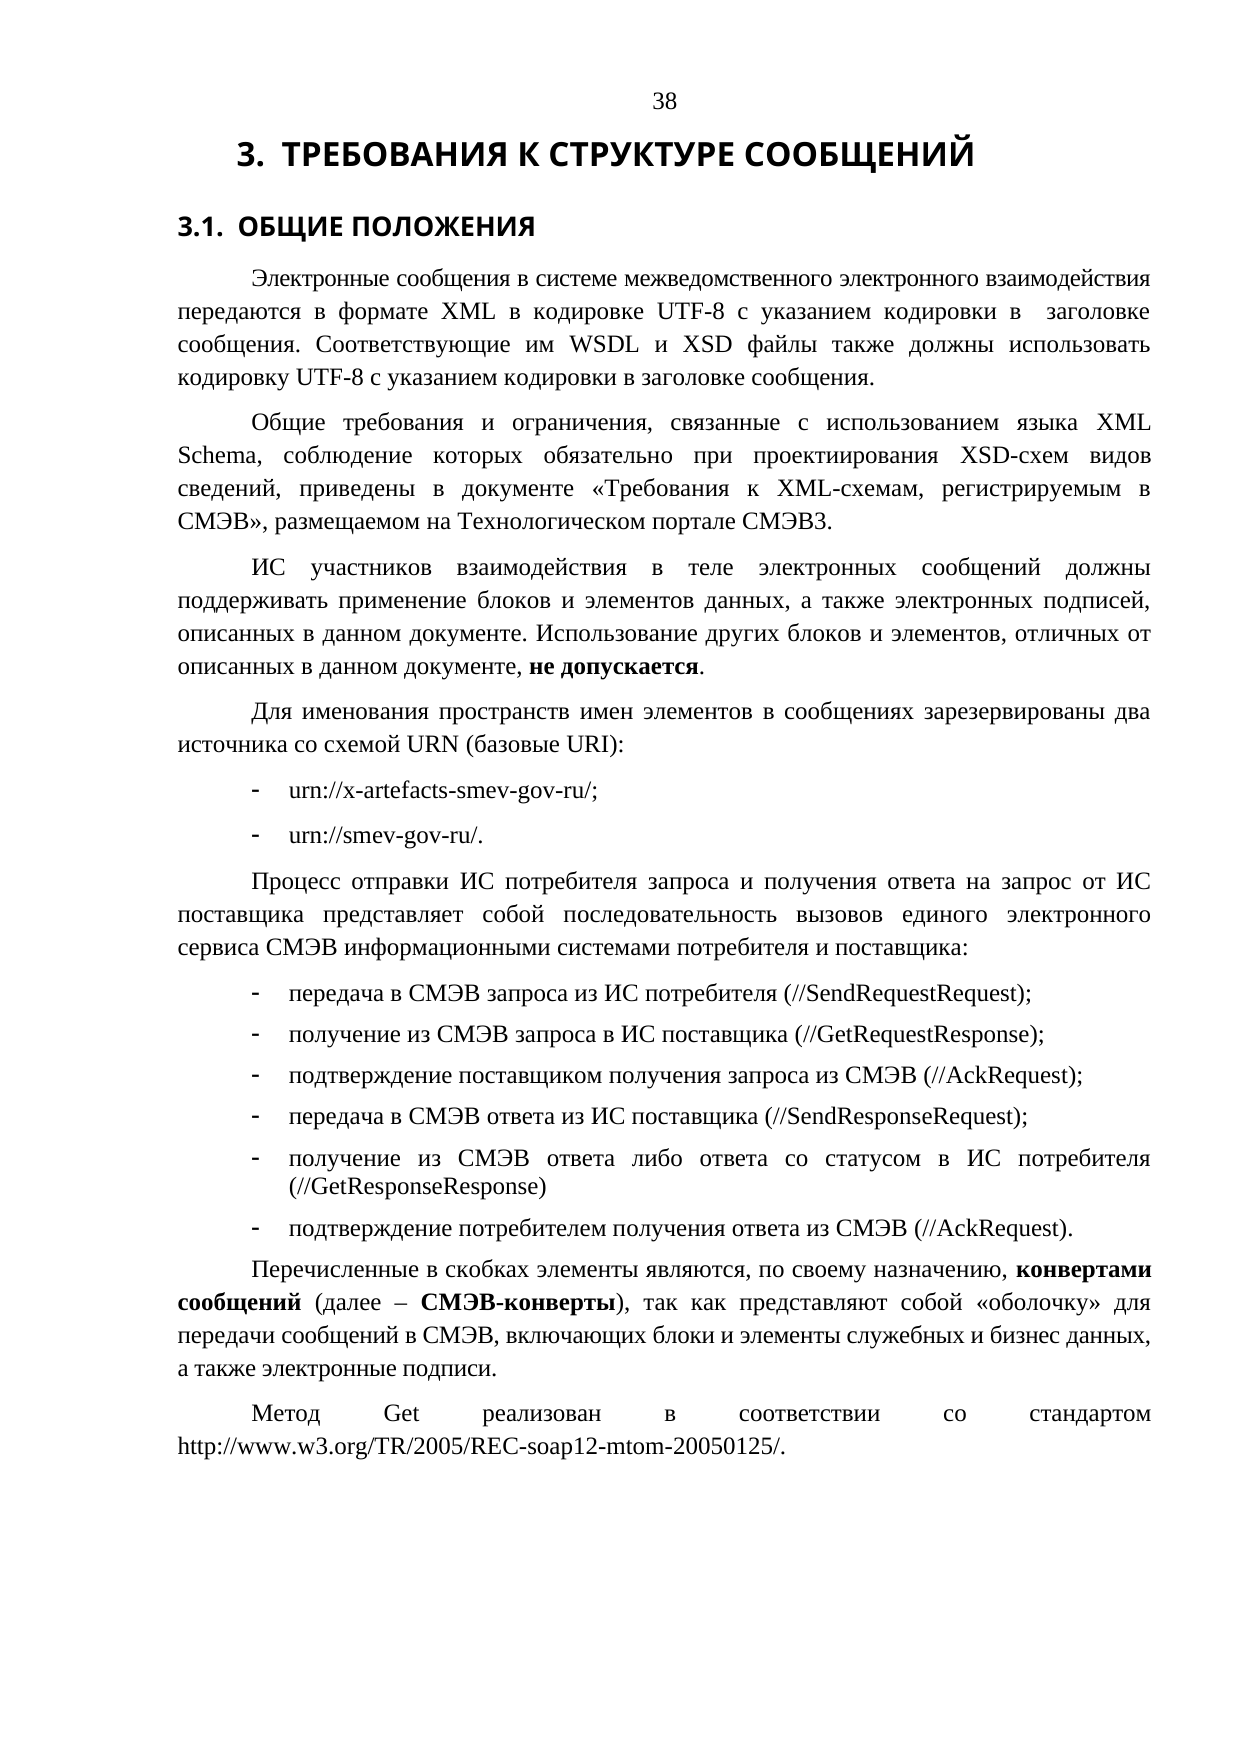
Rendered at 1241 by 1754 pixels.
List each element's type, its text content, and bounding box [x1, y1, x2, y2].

text Процесс отправки ИС потребителя запроса и получения ответа на запрос от ИС поставщика представляет собой последовательность вызовов единого электронного сервиса СМЭВ информационными системами потребителя и поставщика: [177, 866, 1152, 961]
text Для именования пространств имен элементов в сообщениях зарезервированы два источника со схемой URN (базовые URI): [177, 696, 1152, 758]
list urn://x-artefacts-smev-gov-ru/; [251, 775, 1152, 804]
text Метод Get реализован в соответствии со стандартом http://www.w3.org/TR/2005/REC-soap12-mtom-20050125/. [177, 1398, 1152, 1460]
list подтверждение поставщиком получения запроса из СМЭВ (//AckRequest); [251, 1060, 1152, 1089]
list получение из СМЭВ ответа либо ответа со статусом в ИС потребителя (//GetResponseResponse) [251, 1143, 1152, 1200]
text Общие требования и ограничения, связанные с использованием языка XML Schema, соблюдение которых обязательно при проектиирования XSD-схем видов сведений, приведены в документе «Требования к XML-схемам, регистрируемым в СМЭВ», размещаемом на Технологическом портале СМЭВ3. [177, 407, 1152, 535]
subtitle Общие положения [177, 208, 1152, 245]
list передача в СМЭВ запроса из ИС потребителя (//SendRequestRequest); [251, 978, 1152, 1006]
list передача в СМЭВ ответа из ИС поставщика (//SendResponseRequest); [251, 1101, 1152, 1130]
list подтверждение потребителем получения ответа из СМЭВ (//AckRequest). [251, 1213, 1152, 1241]
list получение из СМЭВ запроса в ИС поставщика (//GetRequestResponse); [251, 1019, 1152, 1048]
text Электронные сообщения в системе межведомственного электронного взаимодействия передаются в формате XML в кодировке UTF-8 с указанием кодировки в заголовке сообщения. Соответствующие им WSDL и XSD файлы также должны использовать кодировку UTF-8 с указанием кодировки в заголовке сообщения. [177, 263, 1152, 391]
text ИС участников взаимодействия в теле электронных сообщений должны поддерживать применение блоков и элементов данных, а также электронных подписей, описанных в данном документе. Использование других блоков и элементов, отличных от описанных в данном документе, не допускается. [177, 552, 1152, 680]
list urn://smev-gov-ru/. [251, 821, 1152, 849]
text Перечисленные в скобках элементы являются, по своему назначению, конвертами сообщений (далее – СМЭВ-конверты), так как представляют собой «оболочку» для передачи сообщений в СМЭВ, включающих блоки и элементы служебных и бизнес данных, а также электронные подписи. [177, 1254, 1152, 1382]
subtitle Требования к структуре сообщений [236, 131, 1152, 176]
